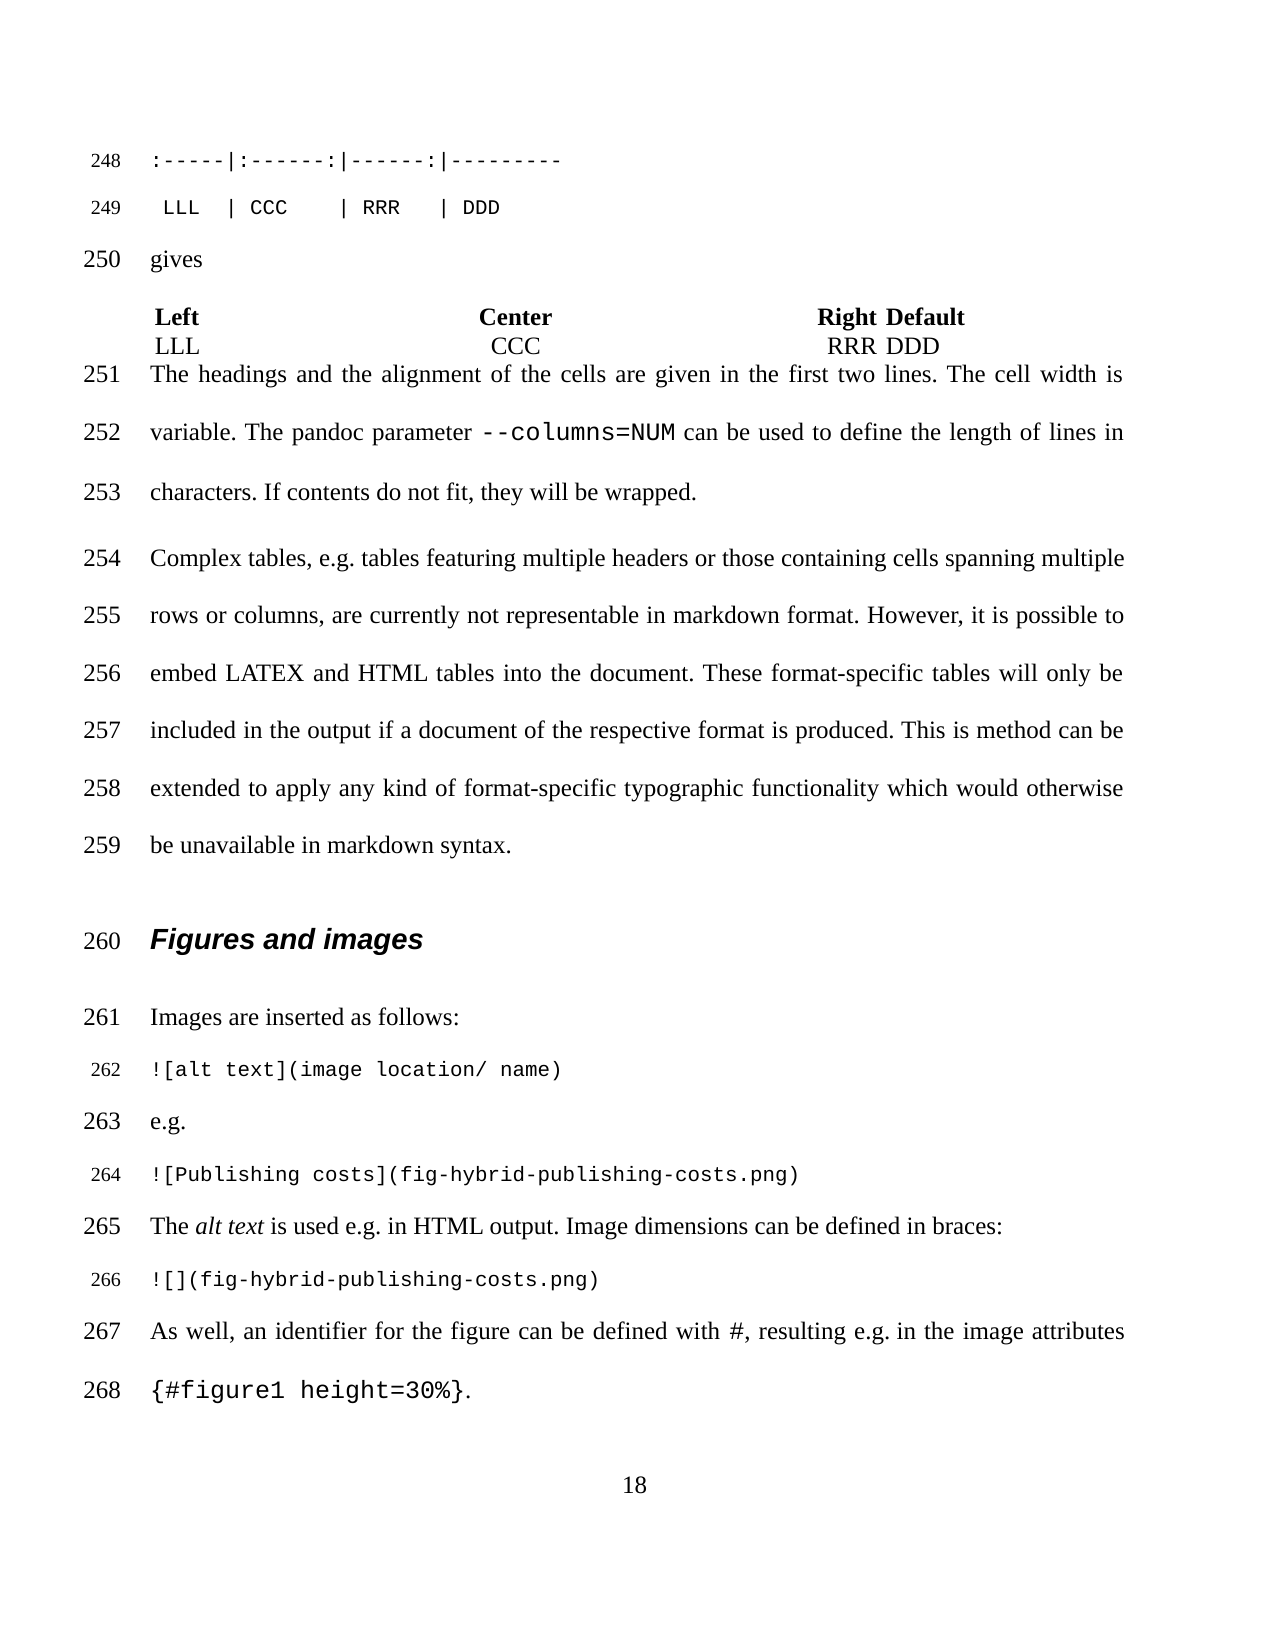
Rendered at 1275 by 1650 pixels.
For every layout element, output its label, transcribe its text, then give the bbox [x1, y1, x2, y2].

text ![Publishing costs](fig-hybrid-publishing-costs.png) [150, 1164, 1125, 1188]
text As well, an identifier for the figure can be defined with #, resulting e.g. in the image attributes {#figure1 height=30%}. [150, 1316, 1125, 1406]
table_cell DDD [881, 331, 1125, 359]
text Complex tables, e.g. tables featuring multiple headers or those containing cells spanning multiple rows or columns, are currently not representable in markdown format. However, it is possible to embed LATEX and HTML tables into the document. These format-specific tables will only be included in the output if a document of the respective format is produced. This is method can be extended to apply any kind of format-specific typographic functionality which would otherwise be unavailable in markdown syntax. [150, 543, 1125, 859]
text e.g. [150, 1106, 1125, 1135]
text The headings and the alignment of the cells are given in the first two lines. The cell width is variable. The pandoc parameter --columns=NUM can be used to define the length of lines in characters. If contents do not fit, they will be wrapped. [150, 359, 1125, 505]
text gives [150, 244, 1125, 273]
table_header Center [394, 302, 637, 331]
text Images are inserted as follows: [150, 1002, 1125, 1030]
table_header Right [638, 302, 881, 331]
table_header Left [150, 302, 394, 331]
text LLL | CCC | RRR | DDD [150, 197, 1125, 221]
text ![alt text](image location/ name) [150, 1059, 1125, 1083]
subtitle Figures and images [150, 922, 1125, 956]
table_cell LLL [150, 331, 394, 359]
text ![](fig-hybrid-publishing-costs.png) [150, 1269, 1125, 1292]
table_cell CCC [394, 331, 637, 359]
table_header Default [881, 302, 1125, 331]
text The alt text is used e.g. in HTML output. Image dimensions can be defined in braces: [150, 1211, 1125, 1240]
text :-----|:------:|------:|--------- [150, 150, 1125, 174]
table_cell RRR [638, 331, 881, 359]
